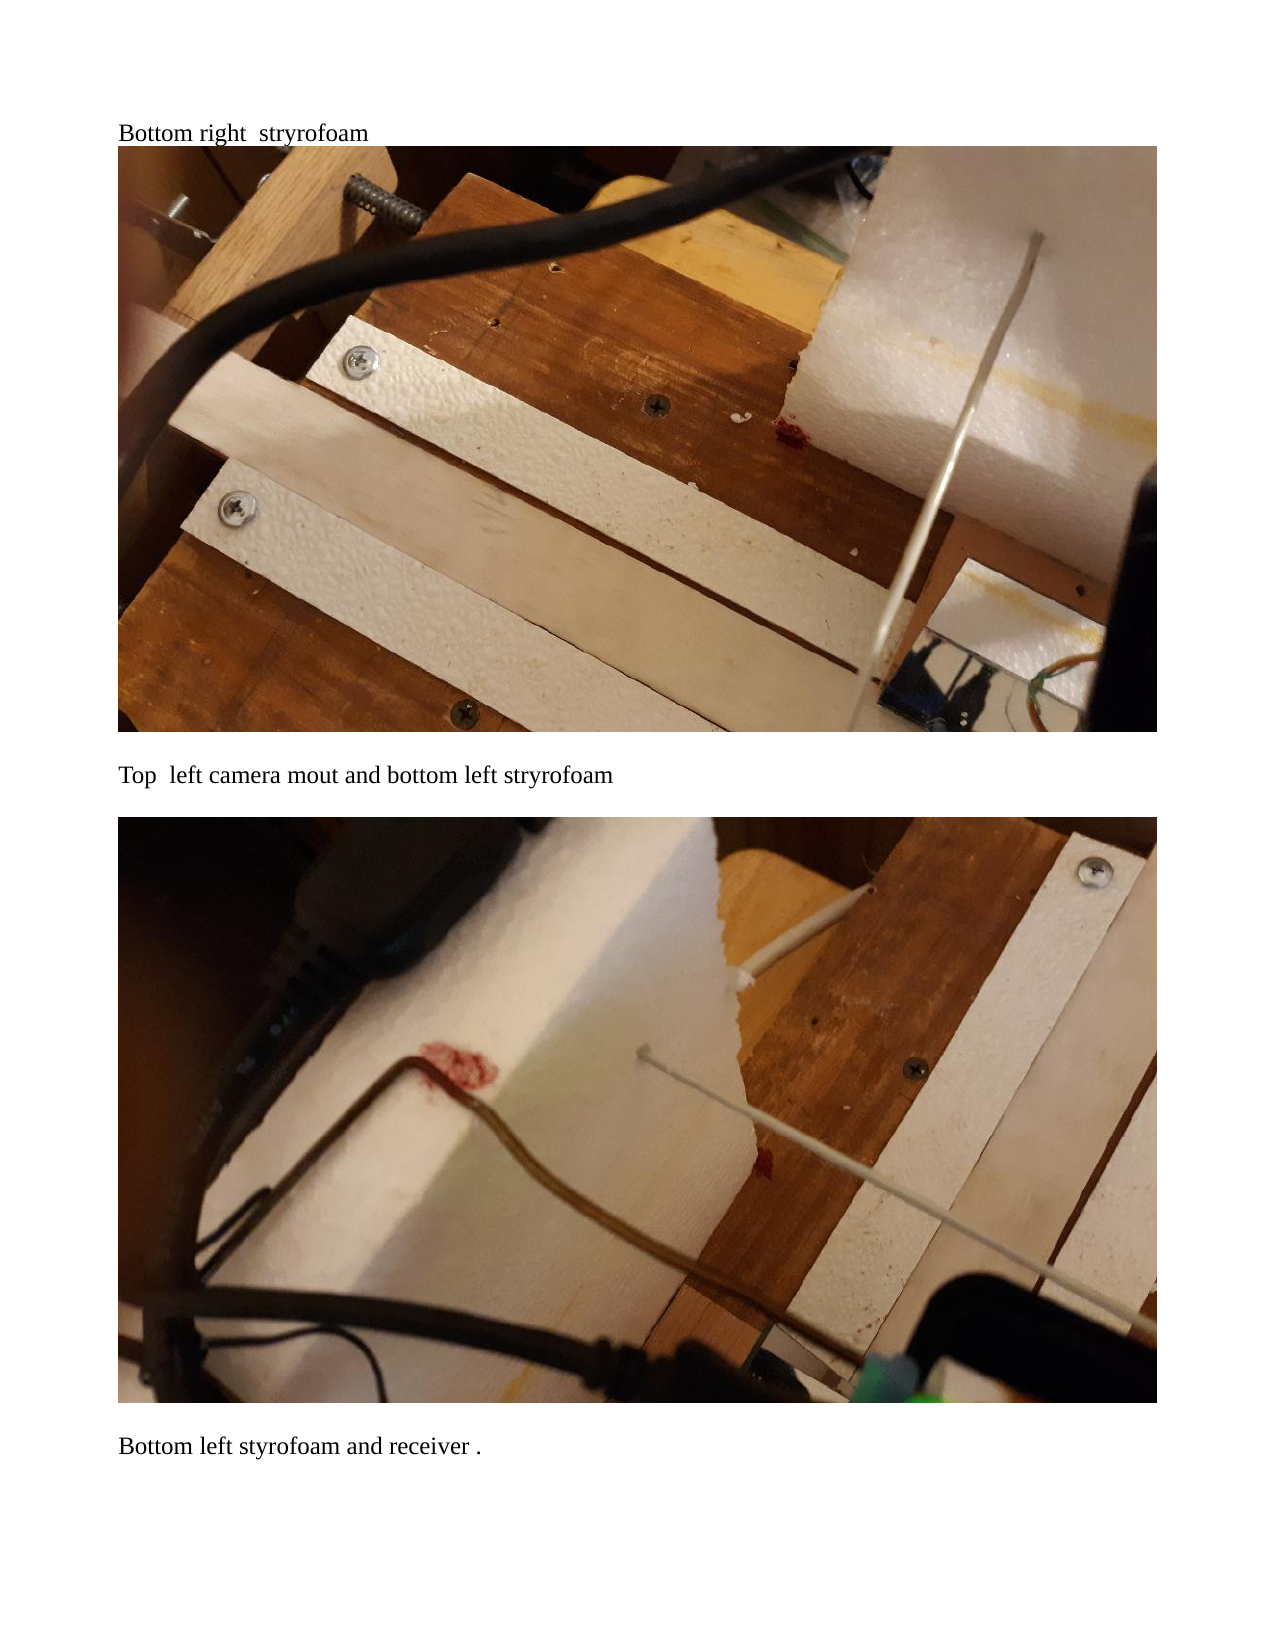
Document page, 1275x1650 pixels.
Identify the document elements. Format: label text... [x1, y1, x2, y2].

text Bottom left styrofoam and receiver . [118, 1431, 1157, 1460]
picture [118, 817, 1157, 1403]
text Bottom right stryrofoam [118, 118, 1157, 146]
picture [118, 146, 1157, 732]
text Top left camera mout and bottom left stryrofoam [118, 760, 1157, 789]
